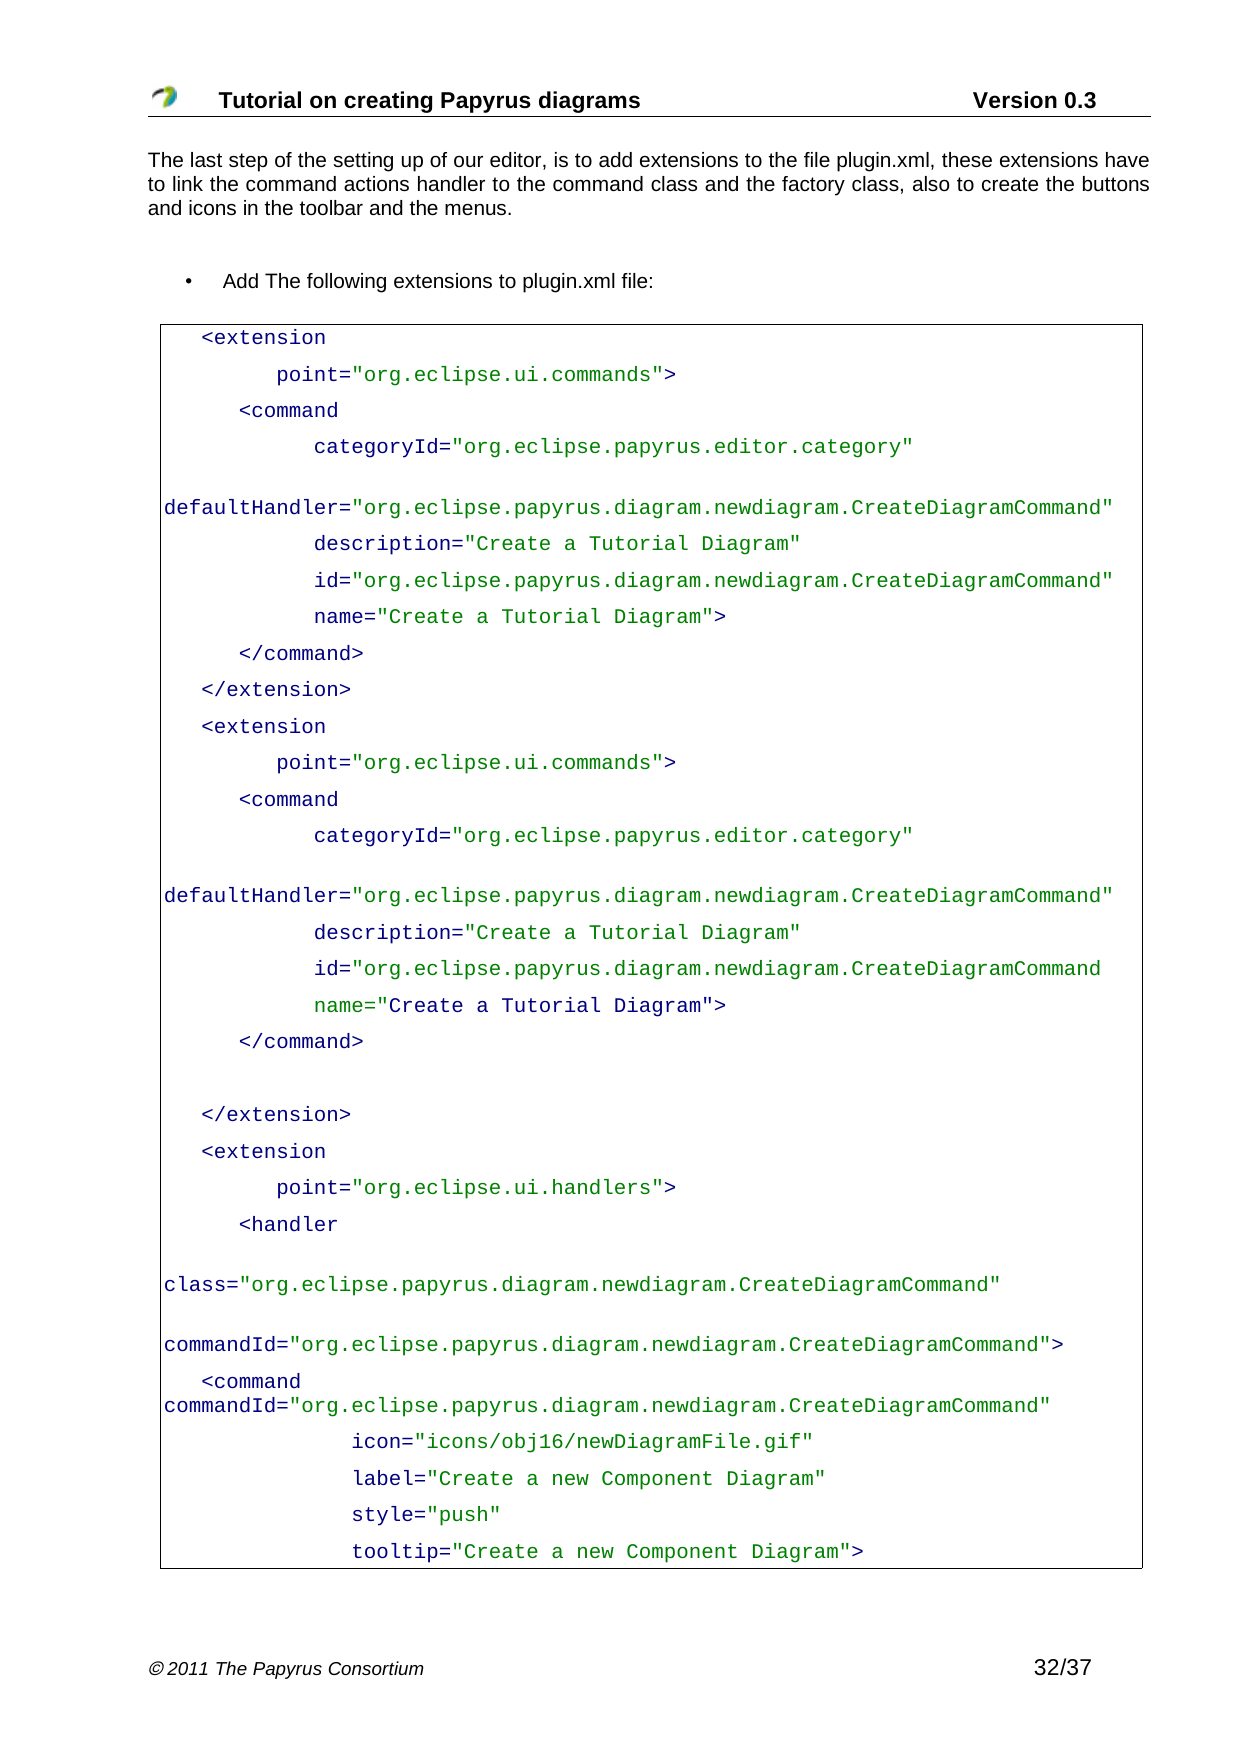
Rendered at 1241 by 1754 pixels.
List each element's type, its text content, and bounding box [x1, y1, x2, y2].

list defaultHandler="org.eclipse.papyrus.diagram.newdiagram.CreateDiagramCommand" [163, 861, 1139, 909]
list point="org.eclipse.ui.handlers"> [163, 1177, 1139, 1201]
list <command [163, 788, 1139, 812]
list categoryId="org.eclipse.papyrus.editor.category" [163, 825, 1139, 849]
list name="Create a Tutorial Diagram"> [163, 606, 1139, 630]
list name="Create a Tutorial Diagram"> [163, 995, 1139, 1019]
list </extension> [163, 679, 1139, 703]
list </command> [163, 1031, 1139, 1055]
text The last step of the setting up of our editor, is to add extensions to the file plugin.xml, these extensions have to link the command actions handler to the command class and the factory class, also to create the buttons and icons in the toolbar and the menus. [148, 148, 1151, 220]
list tooltip="Create a new Component Diagram"> [163, 1541, 1139, 1564]
list style="push" [163, 1504, 1139, 1528]
list <command [163, 400, 1139, 424]
list categoryId="org.eclipse.papyrus.editor.category" [163, 436, 1139, 460]
list id="org.eclipse.papyrus.diagram.newdiagram.CreateDiagramCommand [163, 958, 1139, 982]
list Add The following extensions to plugin.xml file: [185, 269, 1151, 293]
list point="org.eclipse.ui.commands"> [163, 363, 1139, 387]
list <extension [163, 327, 1139, 351]
list label="Create a new Component Diagram" [163, 1468, 1139, 1492]
list id="org.eclipse.papyrus.diagram.newdiagram.CreateDiagramCommand" [163, 570, 1139, 594]
list <handler [163, 1213, 1139, 1237]
list <extension [163, 716, 1139, 739]
list <extension [163, 1141, 1139, 1164]
list icon="icons/obj16/newDiagramFile.gif" [163, 1431, 1139, 1455]
picture [152, 84, 177, 110]
list point="org.eclipse.ui.commands"> [163, 752, 1139, 776]
list </extension> [163, 1104, 1139, 1128]
list description="Create a Tutorial Diagram" [163, 533, 1139, 557]
list description="Create a Tutorial Diagram" [163, 922, 1139, 946]
list class="org.eclipse.papyrus.diagram.newdiagram.CreateDiagramCommand" [163, 1250, 1139, 1298]
list </command> [163, 643, 1139, 667]
list <command commandId="org.eclipse.papyrus.diagram.newdiagram.CreateDiagramCommand" [163, 1371, 1139, 1419]
list commandId="org.eclipse.papyrus.diagram.newdiagram.CreateDiagramCommand"> [163, 1310, 1139, 1358]
list defaultHandler="org.eclipse.papyrus.diagram.newdiagram.CreateDiagramCommand" [163, 473, 1139, 521]
